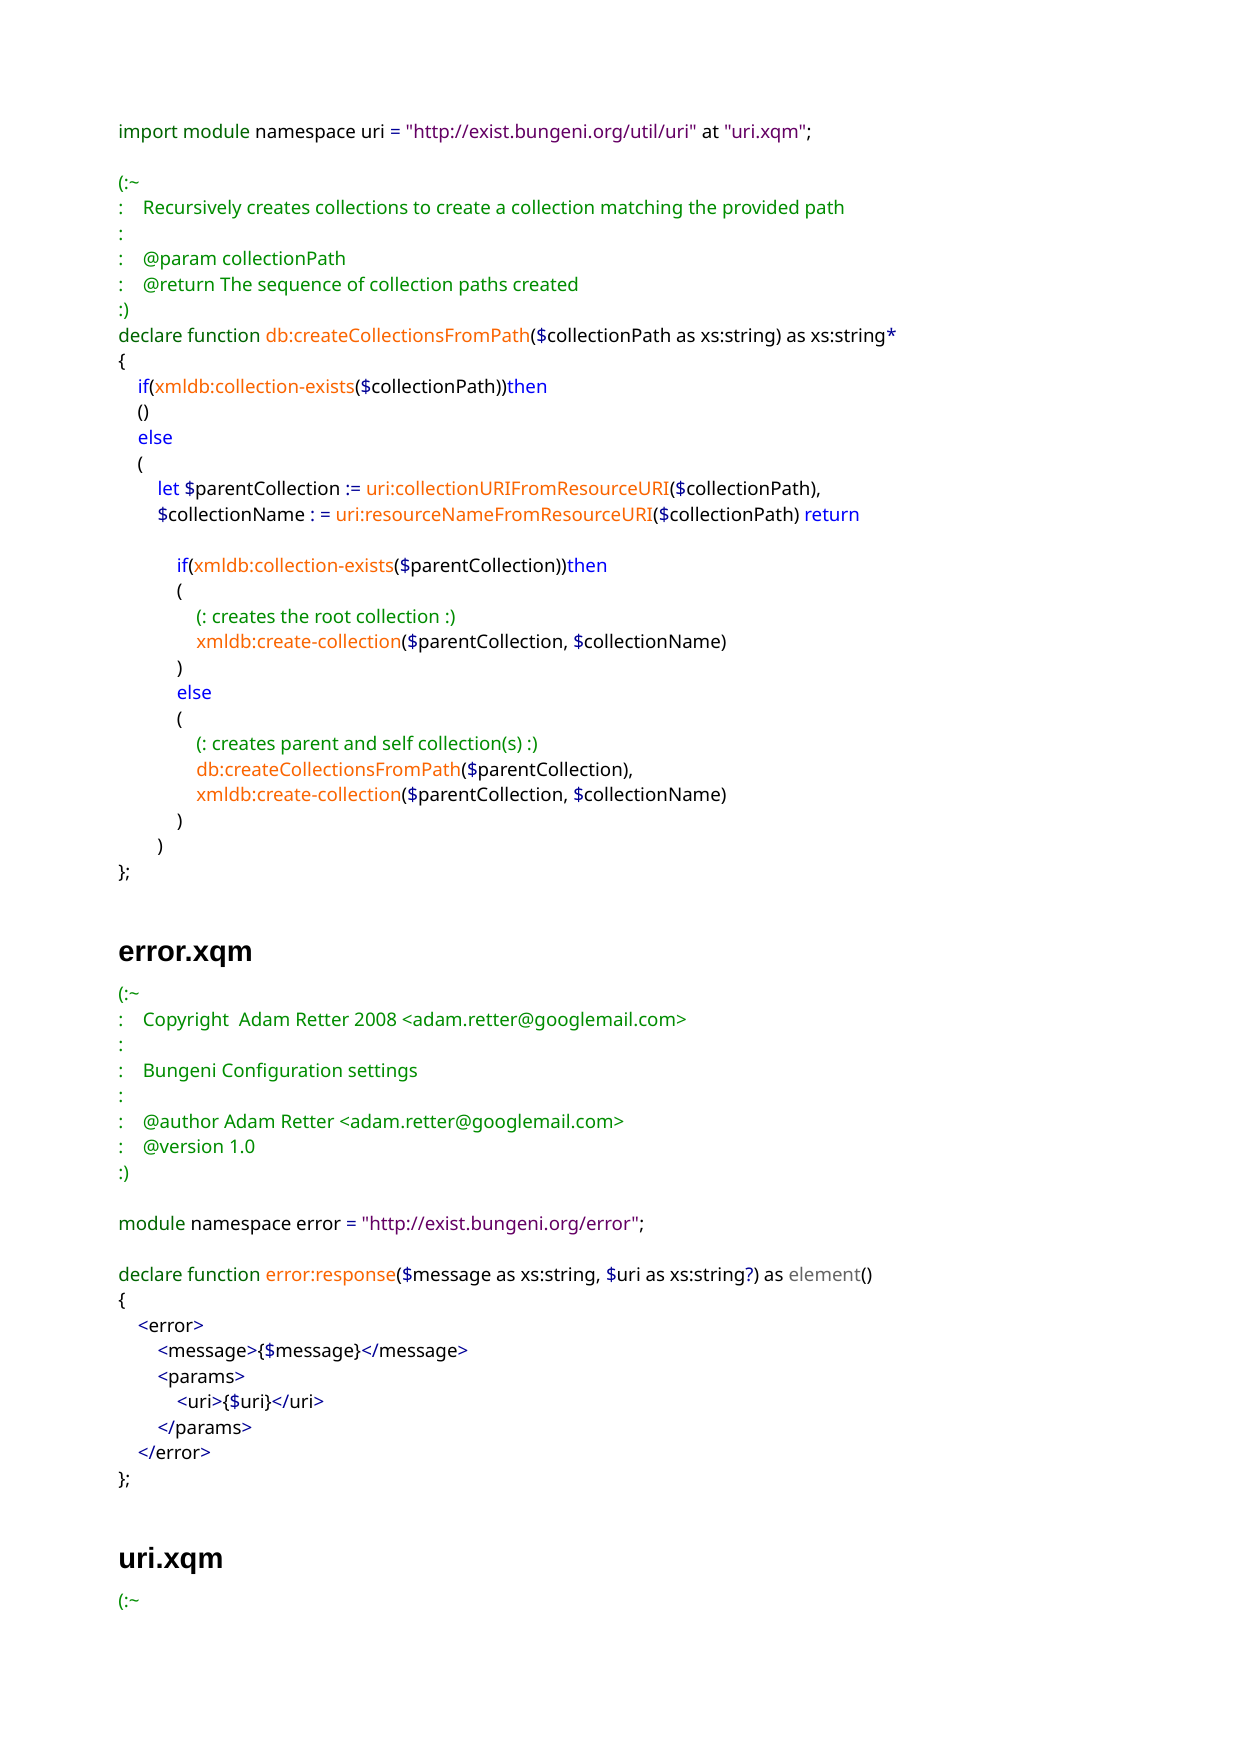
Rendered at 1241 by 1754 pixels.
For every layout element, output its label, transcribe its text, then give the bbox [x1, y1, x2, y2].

text </params> [118, 1414, 1122, 1440]
text let $parentCollection := uri:collectionURIFromResourceURI($collectionPath), [118, 475, 1122, 501]
text if(xmldb:collection-exists($parentCollection))then [118, 552, 1122, 577]
text else [118, 679, 1122, 705]
text : Copyright Adam Retter 2008 <adam.retter@googlemail.com> [118, 1006, 1122, 1031]
text declare function error:response($message as xs:string, $uri as xs:string?) as element() [118, 1261, 1122, 1287]
text $collectionName : = uri:resourceNameFromResourceURI($collectionPath) return [118, 501, 1122, 526]
text </error> [118, 1440, 1122, 1465]
text xmldb:create-collection($parentCollection, $collectionName) [118, 628, 1122, 654]
text : Bungeni Configuration settings [118, 1057, 1122, 1082]
text (:~ [118, 1587, 1122, 1613]
text ( [118, 705, 1122, 731]
text <uri>{$uri}</uri> [118, 1389, 1122, 1414]
text : [118, 220, 1122, 246]
text }; [118, 1465, 1122, 1491]
text { [118, 1287, 1122, 1312]
text : @param collectionPath [118, 246, 1122, 271]
text (: creates the root collection :) [118, 603, 1122, 628]
text { [118, 348, 1122, 373]
subtitle error.xqm [118, 934, 1122, 968]
text <params> [118, 1363, 1122, 1389]
text ) [118, 654, 1122, 679]
text if(xmldb:collection-exists($collectionPath))then [118, 373, 1122, 399]
text ) [118, 833, 1122, 858]
text ) [118, 807, 1122, 833]
text else [118, 424, 1122, 450]
text : @return The sequence of collection paths created [118, 271, 1122, 297]
text : [118, 1082, 1122, 1108]
text (:~ [118, 980, 1122, 1006]
text }; [118, 858, 1122, 884]
text () [118, 399, 1122, 424]
text declare function db:createCollectionsFromPath($collectionPath as xs:string) as xs:string* [118, 322, 1122, 348]
text :) [118, 1159, 1122, 1184]
text ( [118, 450, 1122, 475]
text import module namespace uri = "http://exist.bungeni.org/util/uri" at "uri.xqm"; [118, 118, 1122, 144]
text : @author Adam Retter <adam.retter@googlemail.com> [118, 1108, 1122, 1133]
text : [118, 1031, 1122, 1057]
text : Recursively creates collections to create a collection matching the provided path [118, 195, 1122, 220]
text <error> [118, 1312, 1122, 1338]
text module namespace error = "http://exist.bungeni.org/error"; [118, 1210, 1122, 1236]
text db:createCollectionsFromPath($parentCollection), [118, 756, 1122, 782]
text ( [118, 577, 1122, 603]
text : @version 1.0 [118, 1133, 1122, 1159]
text xmldb:create-collection($parentCollection, $collectionName) [118, 782, 1122, 807]
text <message>{$message}</message> [118, 1338, 1122, 1363]
subtitle uri.xqm [118, 1541, 1122, 1575]
text (:~ [118, 169, 1122, 195]
text :) [118, 297, 1122, 322]
text (: creates parent and self collection(s) :) [118, 731, 1122, 756]
